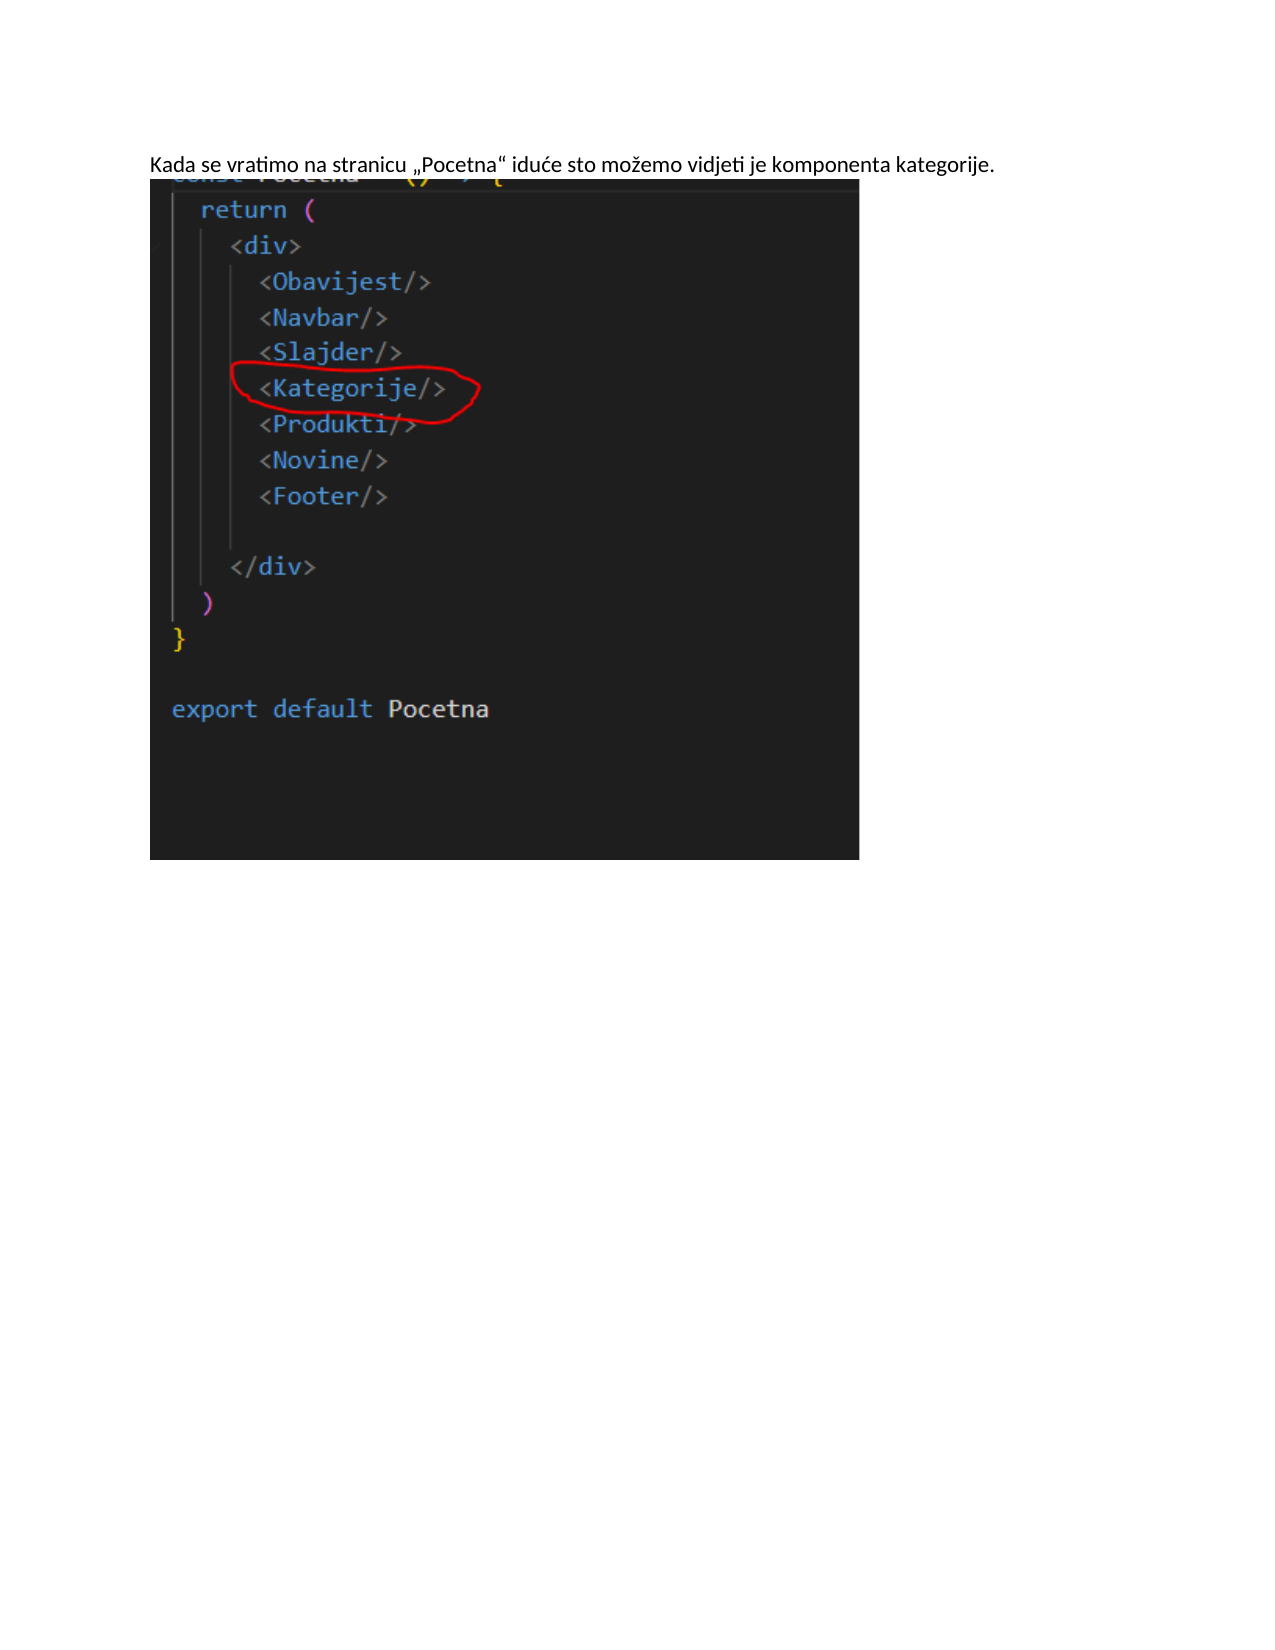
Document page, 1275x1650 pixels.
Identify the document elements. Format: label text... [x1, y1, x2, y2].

text Kada se vratimo na stranicu „Pocetna“ iduće sto možemo vidjeti je komponenta kategorije. [150, 150, 1125, 1500]
